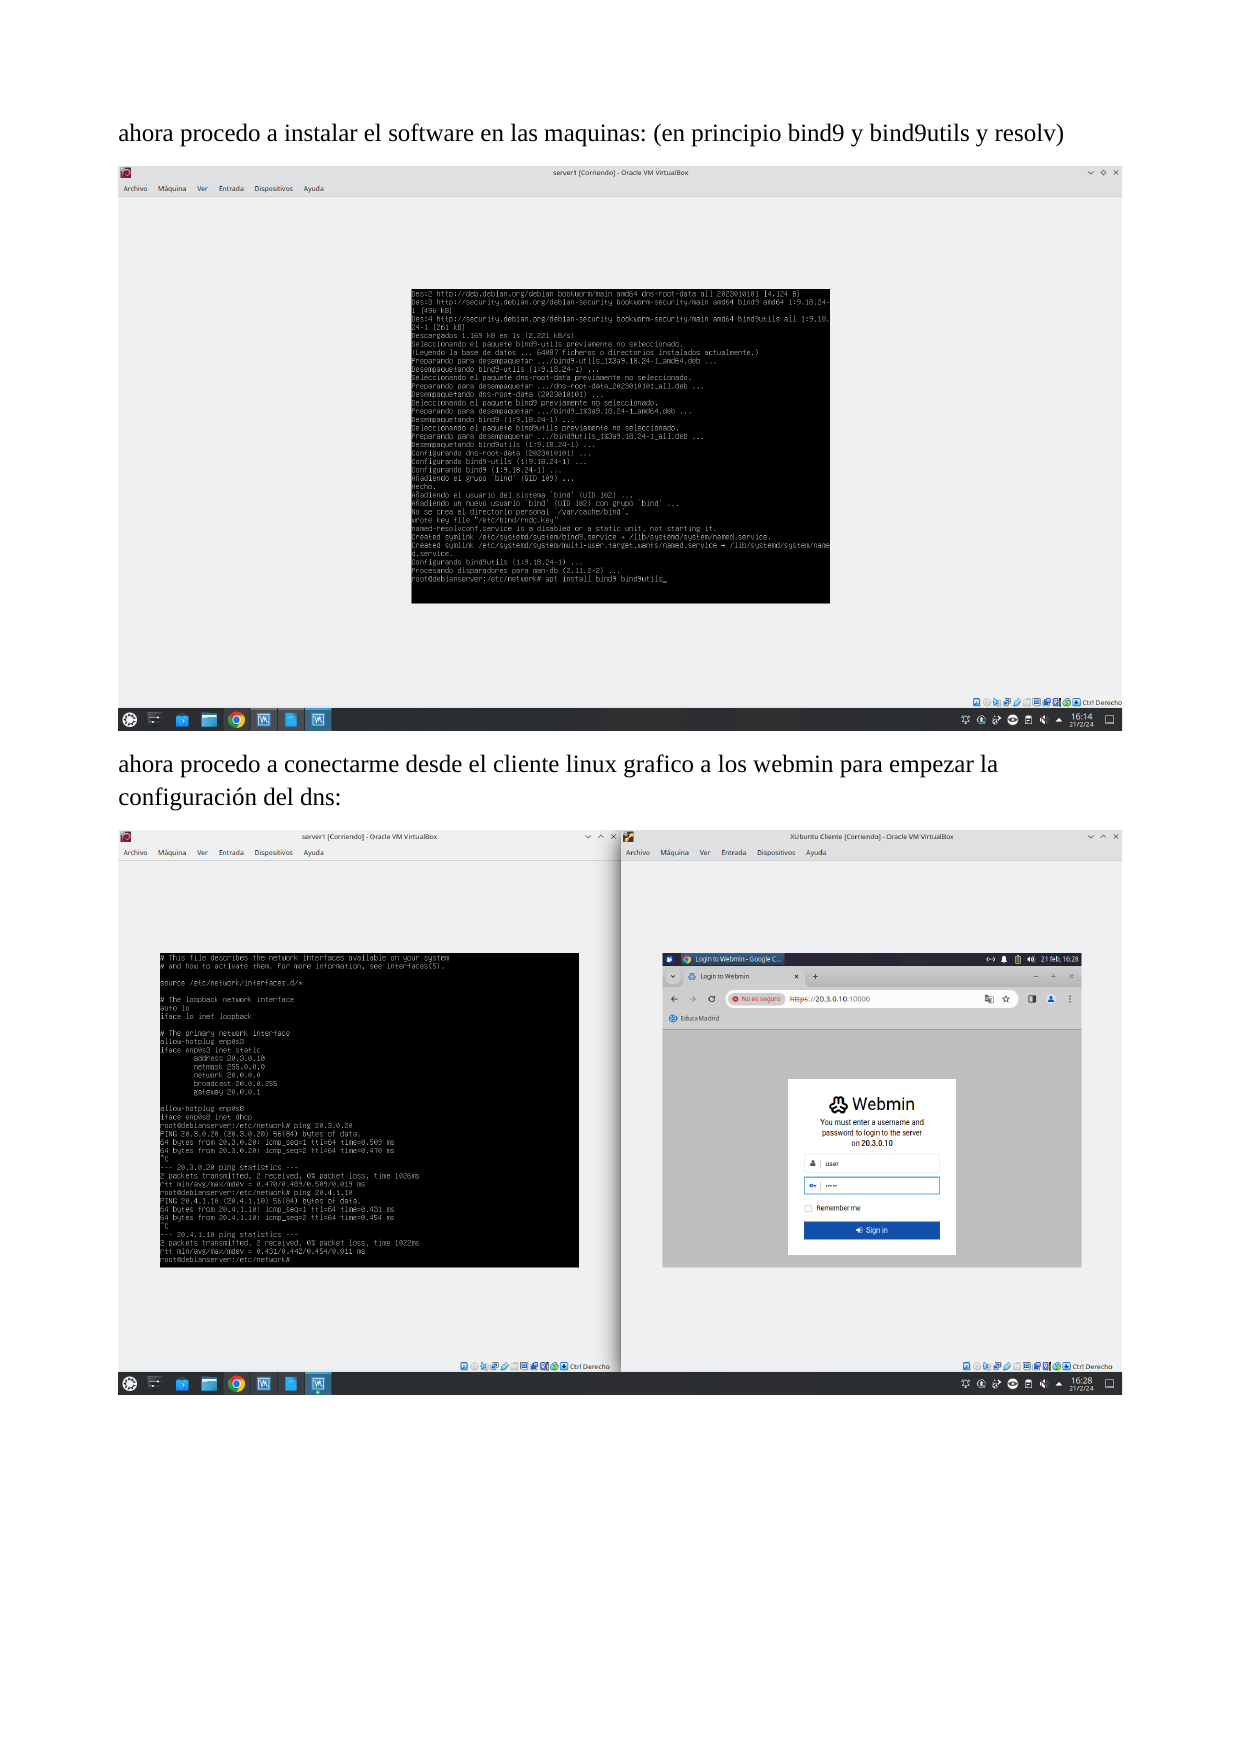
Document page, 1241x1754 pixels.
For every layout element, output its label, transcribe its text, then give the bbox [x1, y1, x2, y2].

picture [118, 165, 1123, 731]
picture [118, 830, 1123, 1395]
text ahora procedo a instalar el software en las maquinas: (en principio bind9 y bind9utils y resolv) [118, 118, 1122, 147]
text ahora procedo a conectarme desde el cliente linux grafico a los webmin para empezar la configuración del dns: [118, 749, 1122, 811]
